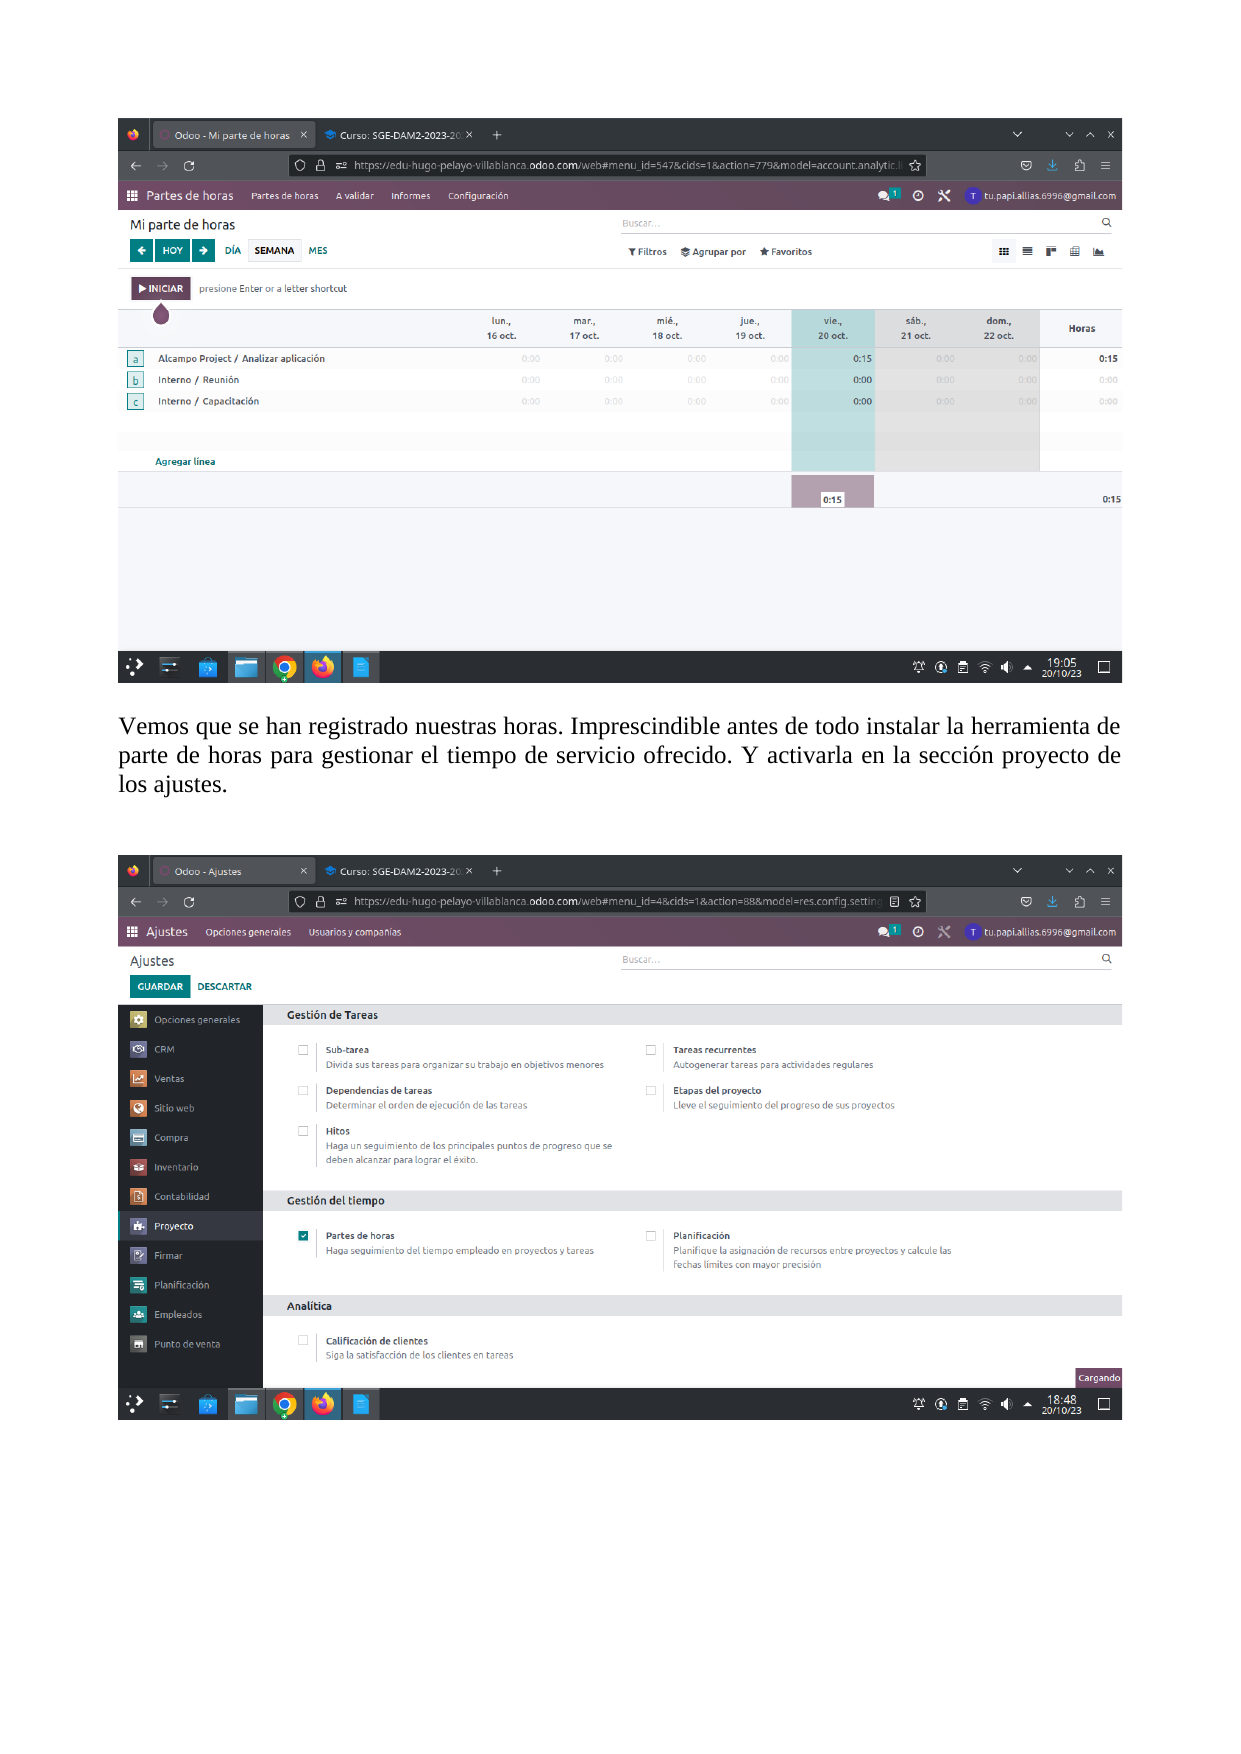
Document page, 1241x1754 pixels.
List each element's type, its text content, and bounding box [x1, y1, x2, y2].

text Vemos que se han registrado nuestras horas. Imprescindible antes de todo instalar la herramienta de parte de horas para gestionar el tiempo de servicio ofrecido. Y activarla en la sección proyecto de los ajustes. [118, 711, 1122, 797]
picture [118, 118, 1123, 683]
picture [118, 855, 1123, 1420]
